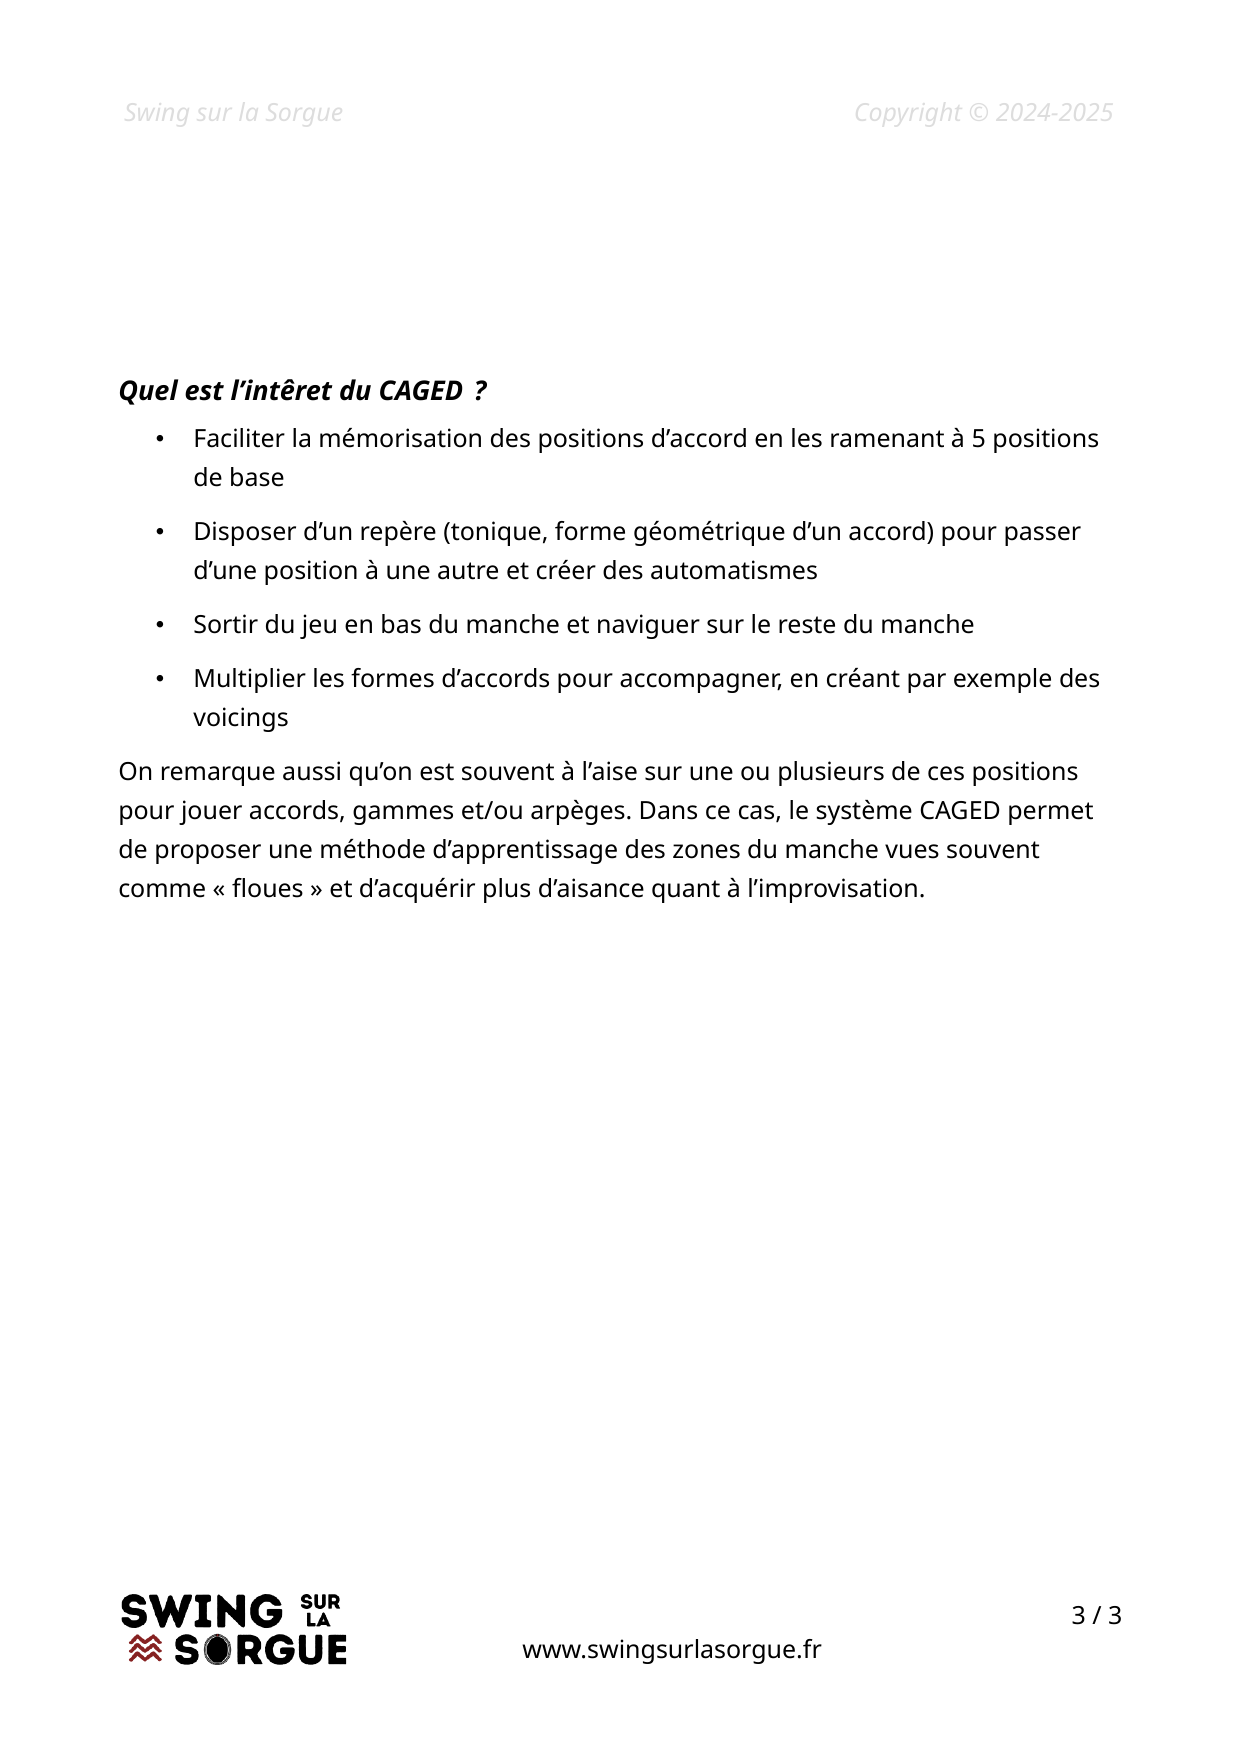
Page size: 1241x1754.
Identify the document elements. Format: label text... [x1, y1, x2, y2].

list Disposer d’un repère (tonique, forme géométrique d’un accord) pour passer d’une position à une autre et créer des automatismes [156, 514, 1122, 587]
list Sortir du jeu en bas du manche et naviguer sur le reste du manche [156, 607, 1122, 641]
text On remarque aussi qu’on est souvent à l’aise sur une ou plusieurs de ces positions pour jouer accords, gammes et/ou arpèges. Dans ce cas, le système CAGED permet de proposer une méthode d’apprentissage des zones du manche vues souvent comme « floues » et d’acquérir plus d’aisance quant à l’improvisation. [118, 753, 1122, 905]
subtitle Quel est l’intêret du CAGED ? [118, 371, 1122, 408]
list Multiplier les formes d’accords pour accompagner, en créant par exemple des voicings [156, 660, 1122, 733]
picture [121, 1594, 347, 1665]
list Faciliter la mémorisation des positions d’accord en les ramenant à 5 positions de base [156, 421, 1122, 494]
